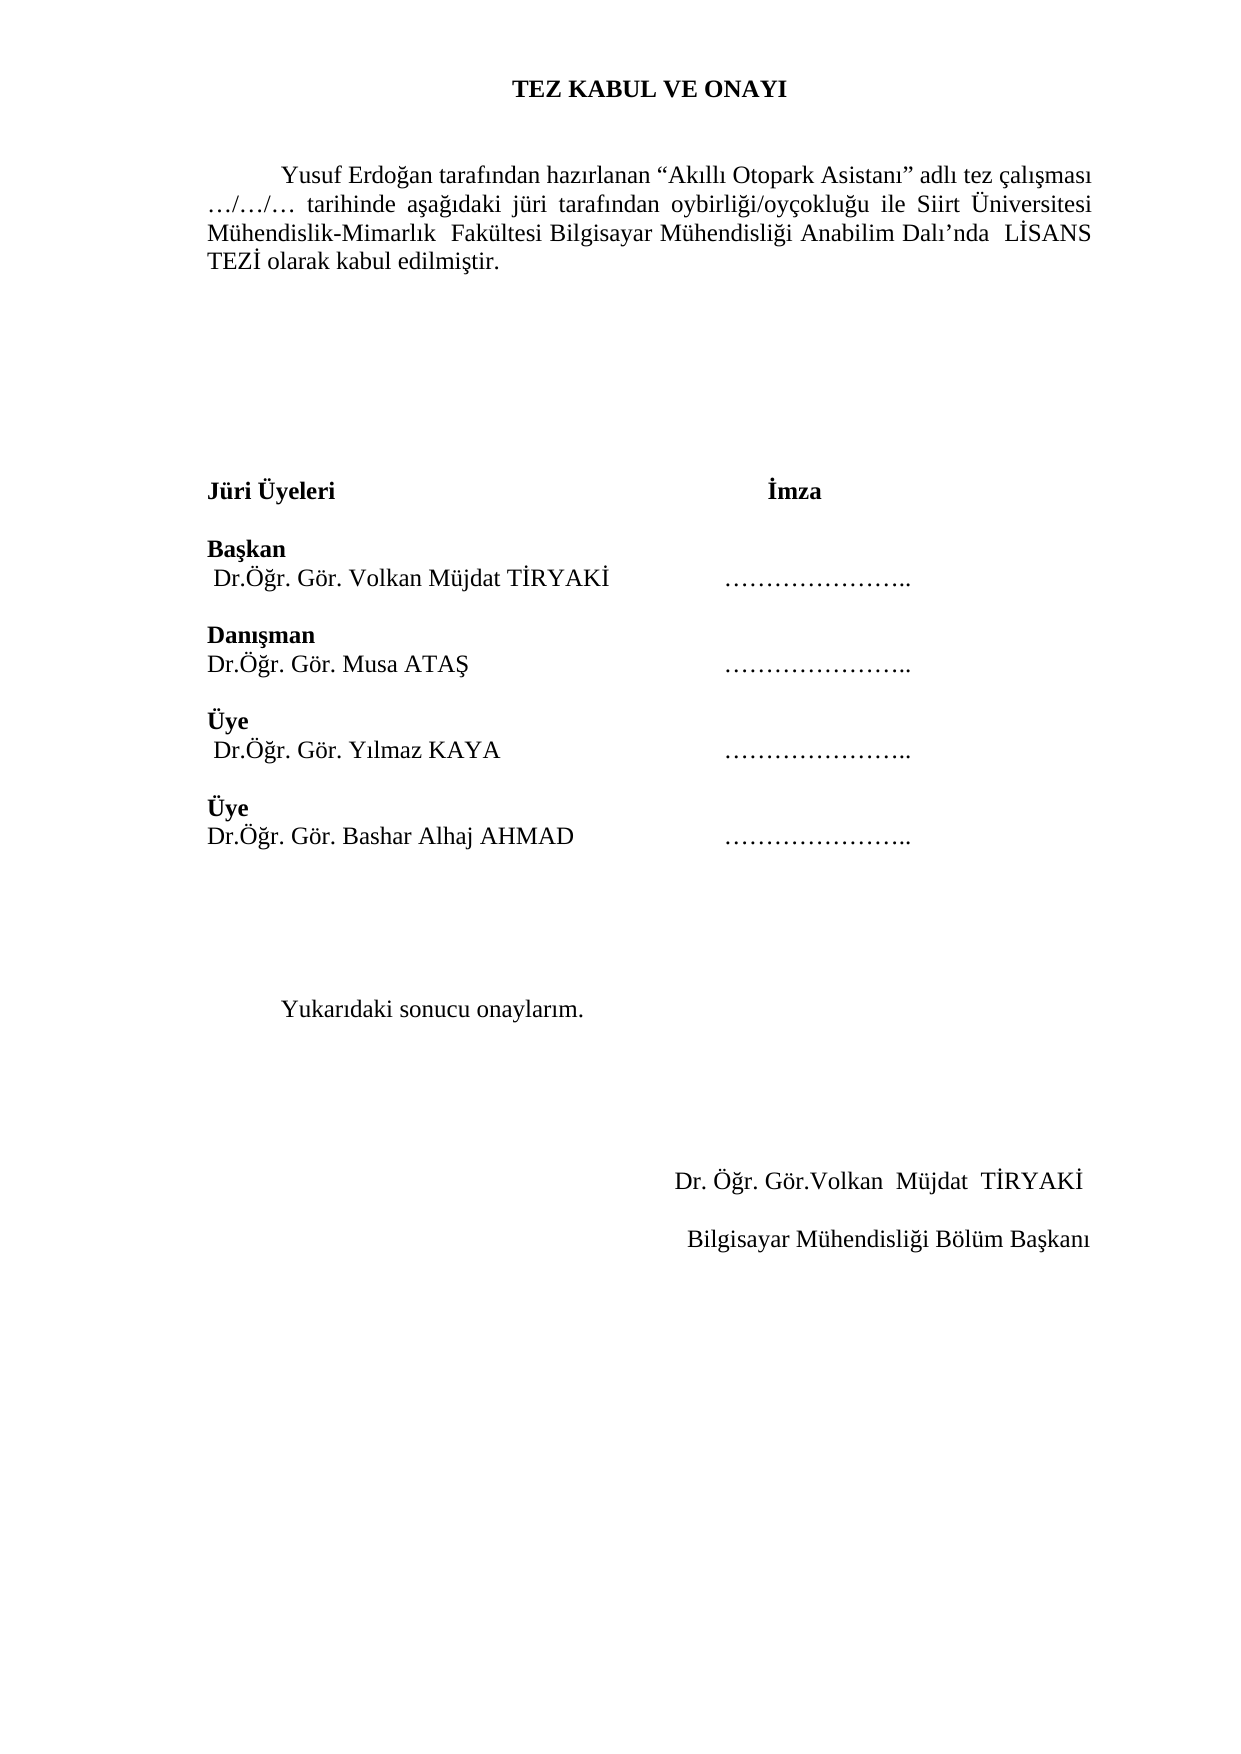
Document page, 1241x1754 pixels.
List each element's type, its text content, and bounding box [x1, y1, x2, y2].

text TEZ KABUL VE ONAYI [207, 74, 1092, 103]
text Dr.Öğr. Gör. Musa ATAŞ ………………….. [207, 649, 1092, 678]
text Dr.Öğr. Gör. Bashar Alhaj AHMAD ………………….. [207, 821, 1092, 850]
text Danışman [207, 620, 1092, 649]
text Dr.Öğr. Gör. Volkan Müjdat TİRYAKİ ………………….. [207, 563, 1092, 591]
text Dr. Öğr. Gör.Volkan Müjdat TİRYAKİ [207, 1166, 1092, 1195]
text Yukarıdaki sonucu onaylarım. [207, 994, 1092, 1023]
text Bilgisayar Mühendisliği Bölüm Başkanı [207, 1224, 1092, 1253]
text Üye [207, 793, 1092, 821]
text Yusuf Erdoğan tarafından hazırlanan “Akıllı Otopark Asistanı” adlı tez çalışması …/…/… tarihinde aşağıdaki jüri tarafından oybirliği/oyçokluğu ile Siirt Üniversitesi Mühendislik-Mimarlık Fakültesi Bilgisayar Mühendisliği Anabilim Dalı’nda LİSANS TEZİ olarak kabul edilmiştir. [207, 160, 1092, 275]
text Üye [207, 706, 1092, 735]
text Jüri Üyeleri İmza [207, 476, 1092, 505]
text Başkan [207, 534, 1092, 563]
text Dr.Öğr. Gör. Yılmaz KAYA ………………….. [207, 735, 1092, 764]
